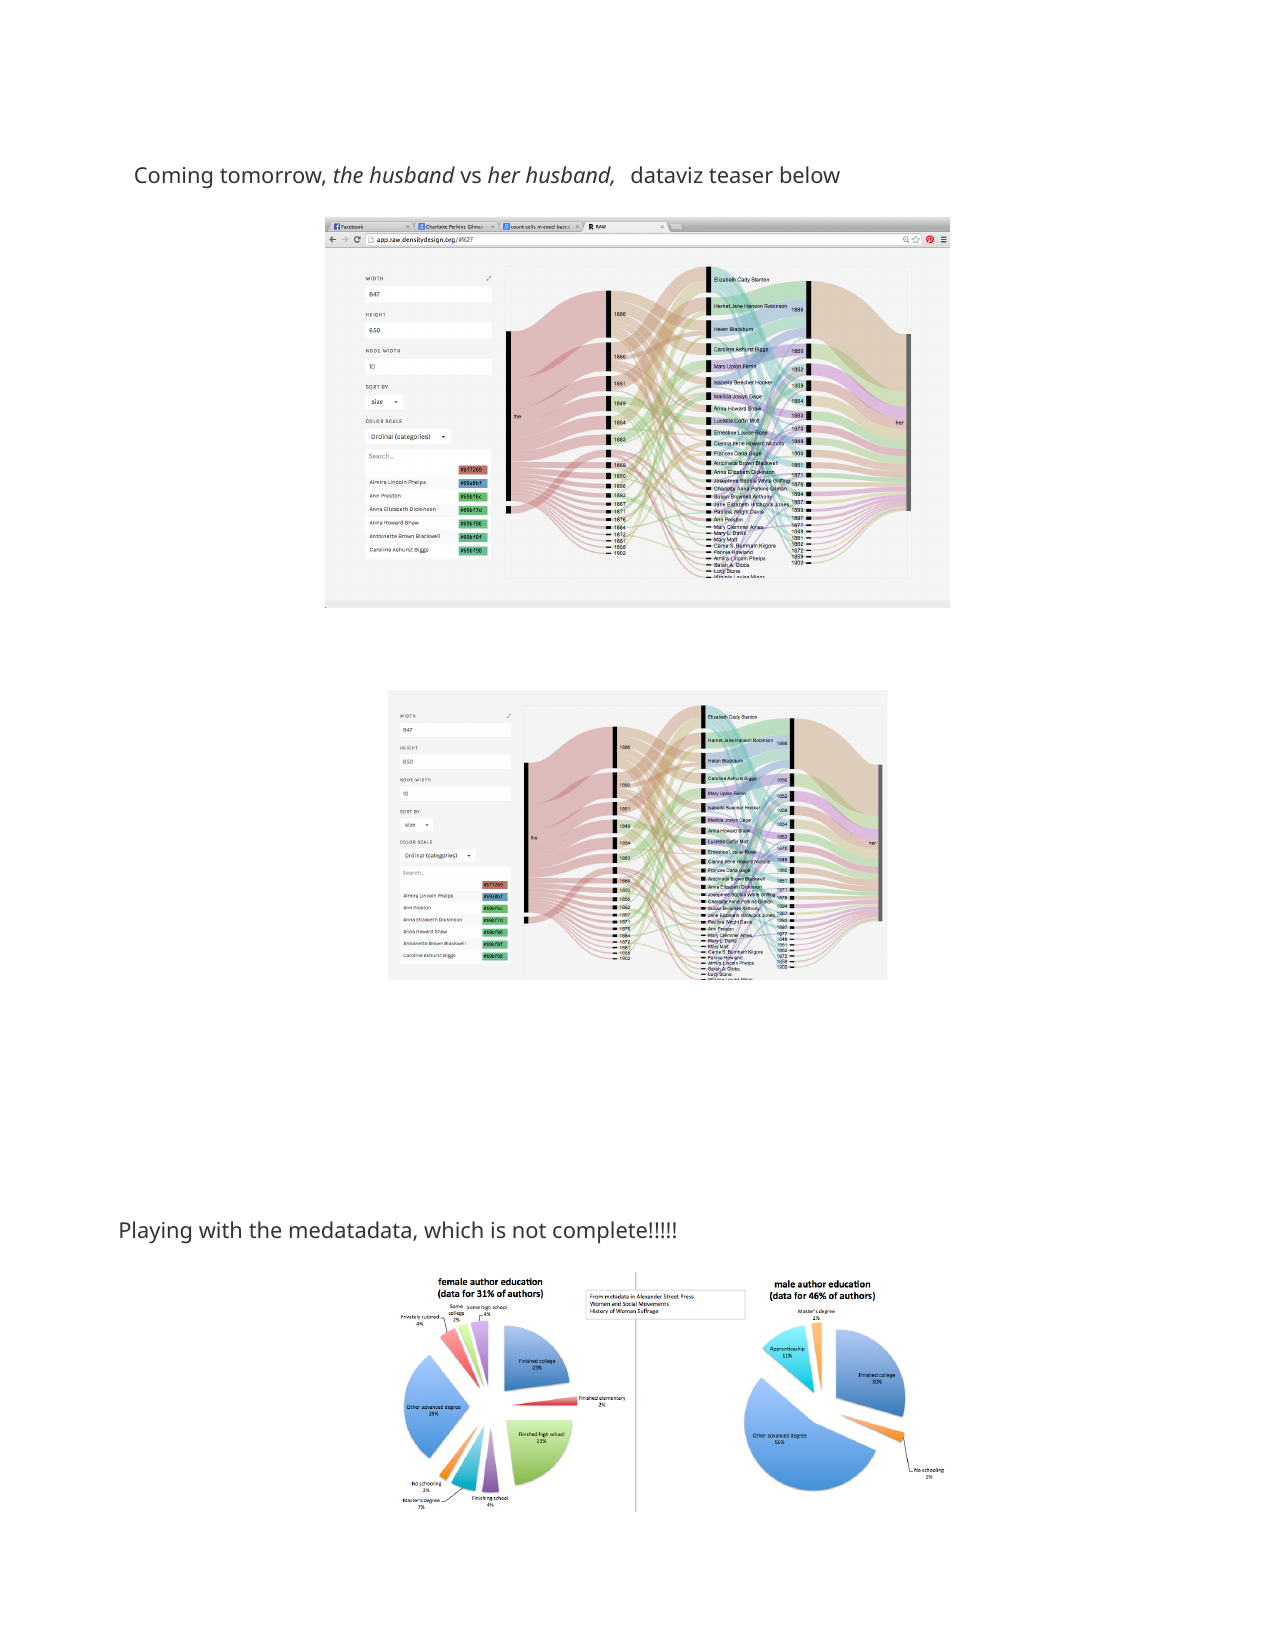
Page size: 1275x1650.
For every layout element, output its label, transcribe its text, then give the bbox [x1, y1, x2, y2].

table_header [308, 1257, 967, 1527]
text Coming tomorrow, the husband vs her husband, dataviz teaser below [134, 118, 1141, 189]
picture [325, 217, 951, 608]
picture [387, 690, 888, 980]
text Playing with the medatadata, which is not complete!!!!! [118, 1007, 1157, 1245]
picture [325, 1272, 951, 1512]
